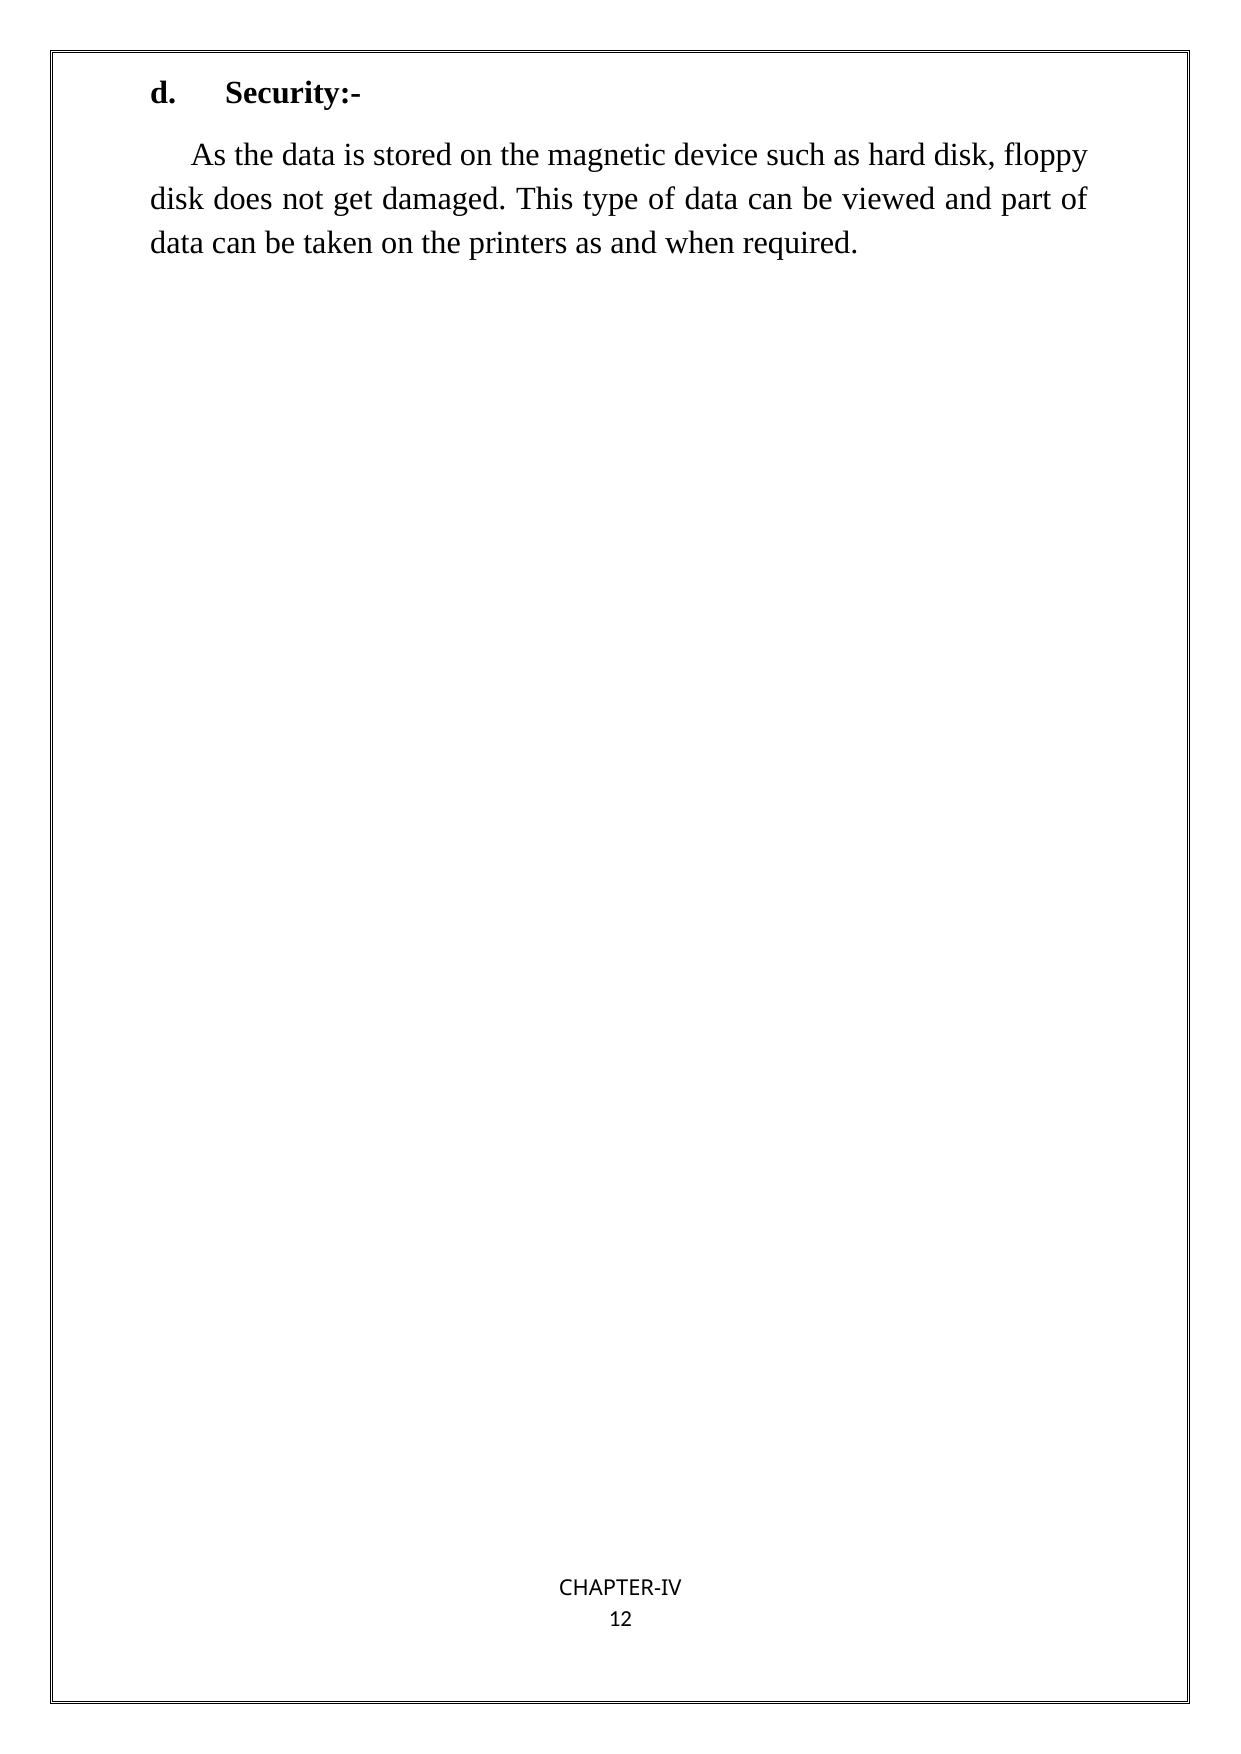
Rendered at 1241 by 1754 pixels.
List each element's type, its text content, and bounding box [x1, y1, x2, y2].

text As the data is stored on the magnetic device such as hard disk, floppy disk does not get damaged. This type of data can be viewed and part of data can be taken on the printers as and when required. [150, 135, 1090, 261]
text d. Security:- [150, 74, 1090, 111]
text CHAPTER-IV [150, 1572, 1090, 1602]
